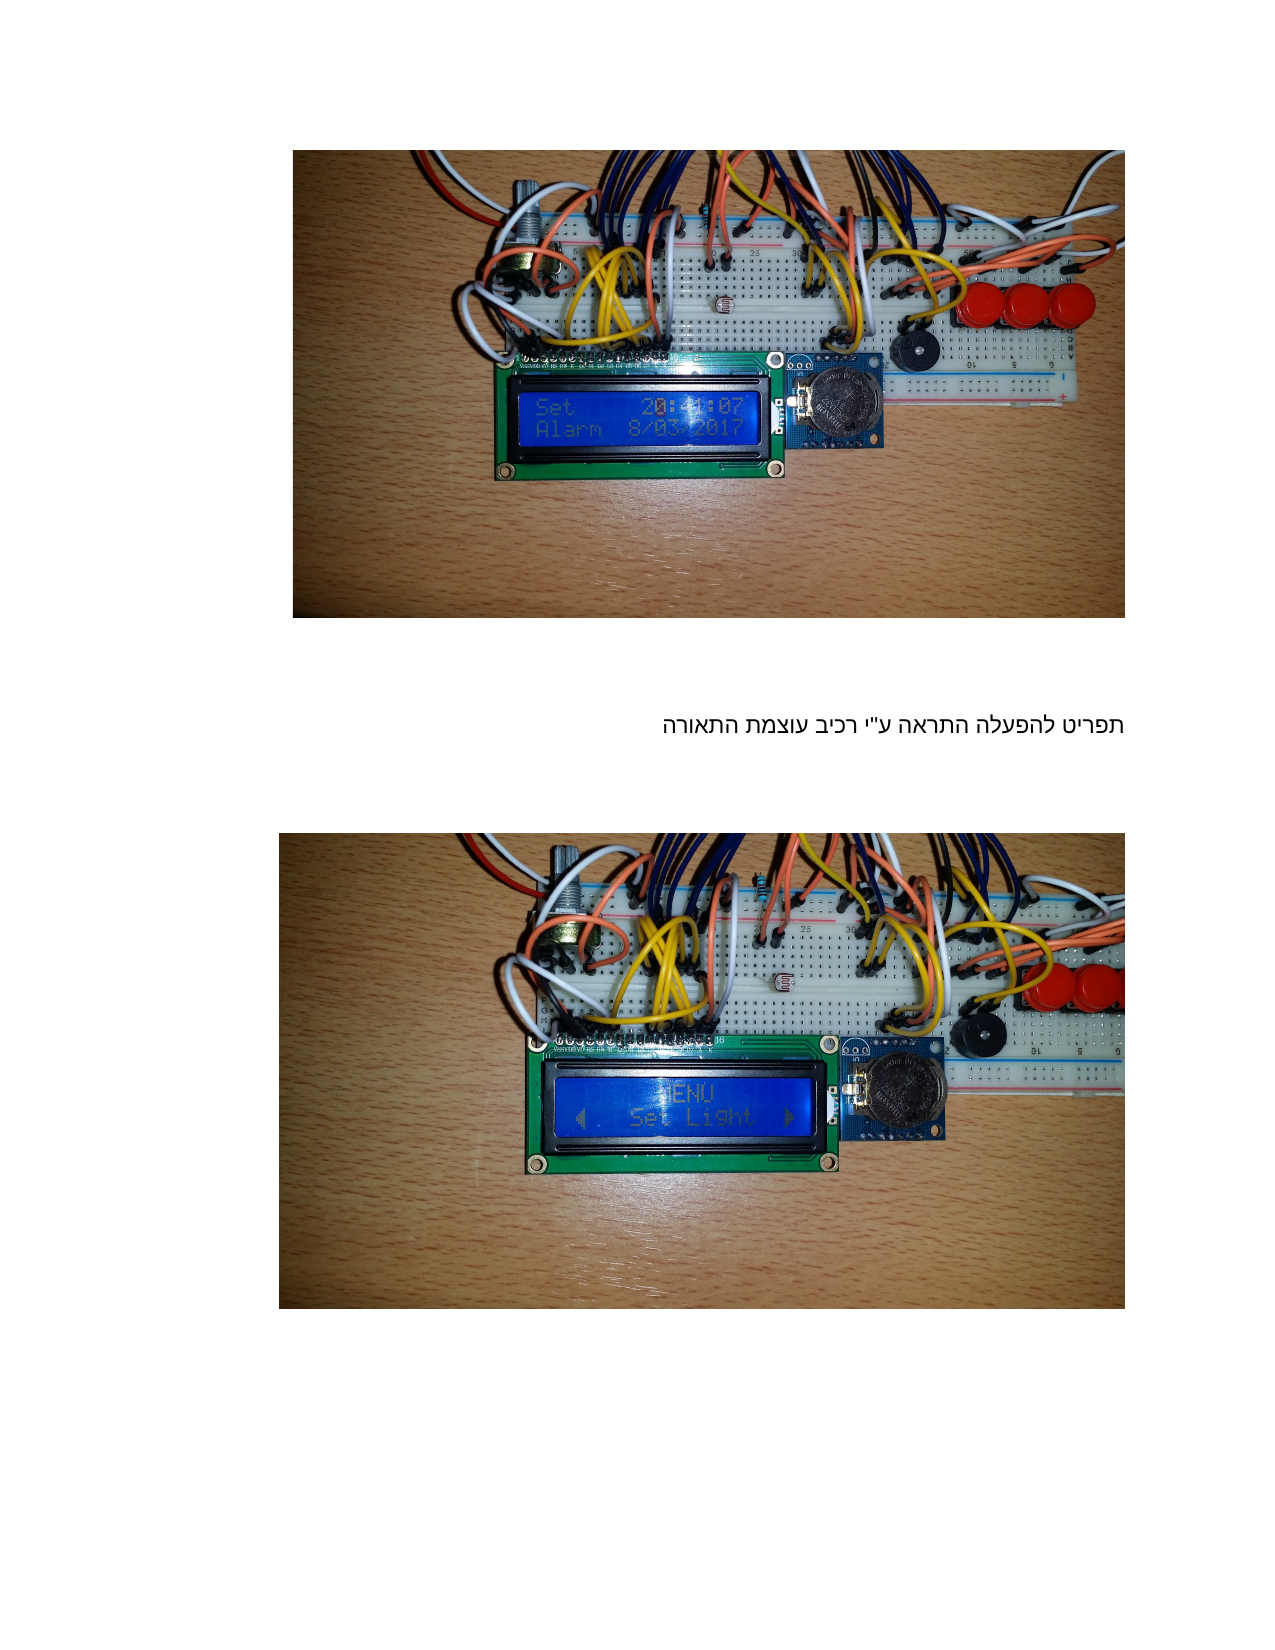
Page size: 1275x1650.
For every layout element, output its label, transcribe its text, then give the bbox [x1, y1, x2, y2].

picture [292, 150, 1125, 618]
text תפריט להפעלה התראה ע"י רכיב עוצמת התאורה [150, 712, 1125, 739]
picture [279, 833, 1125, 1309]
